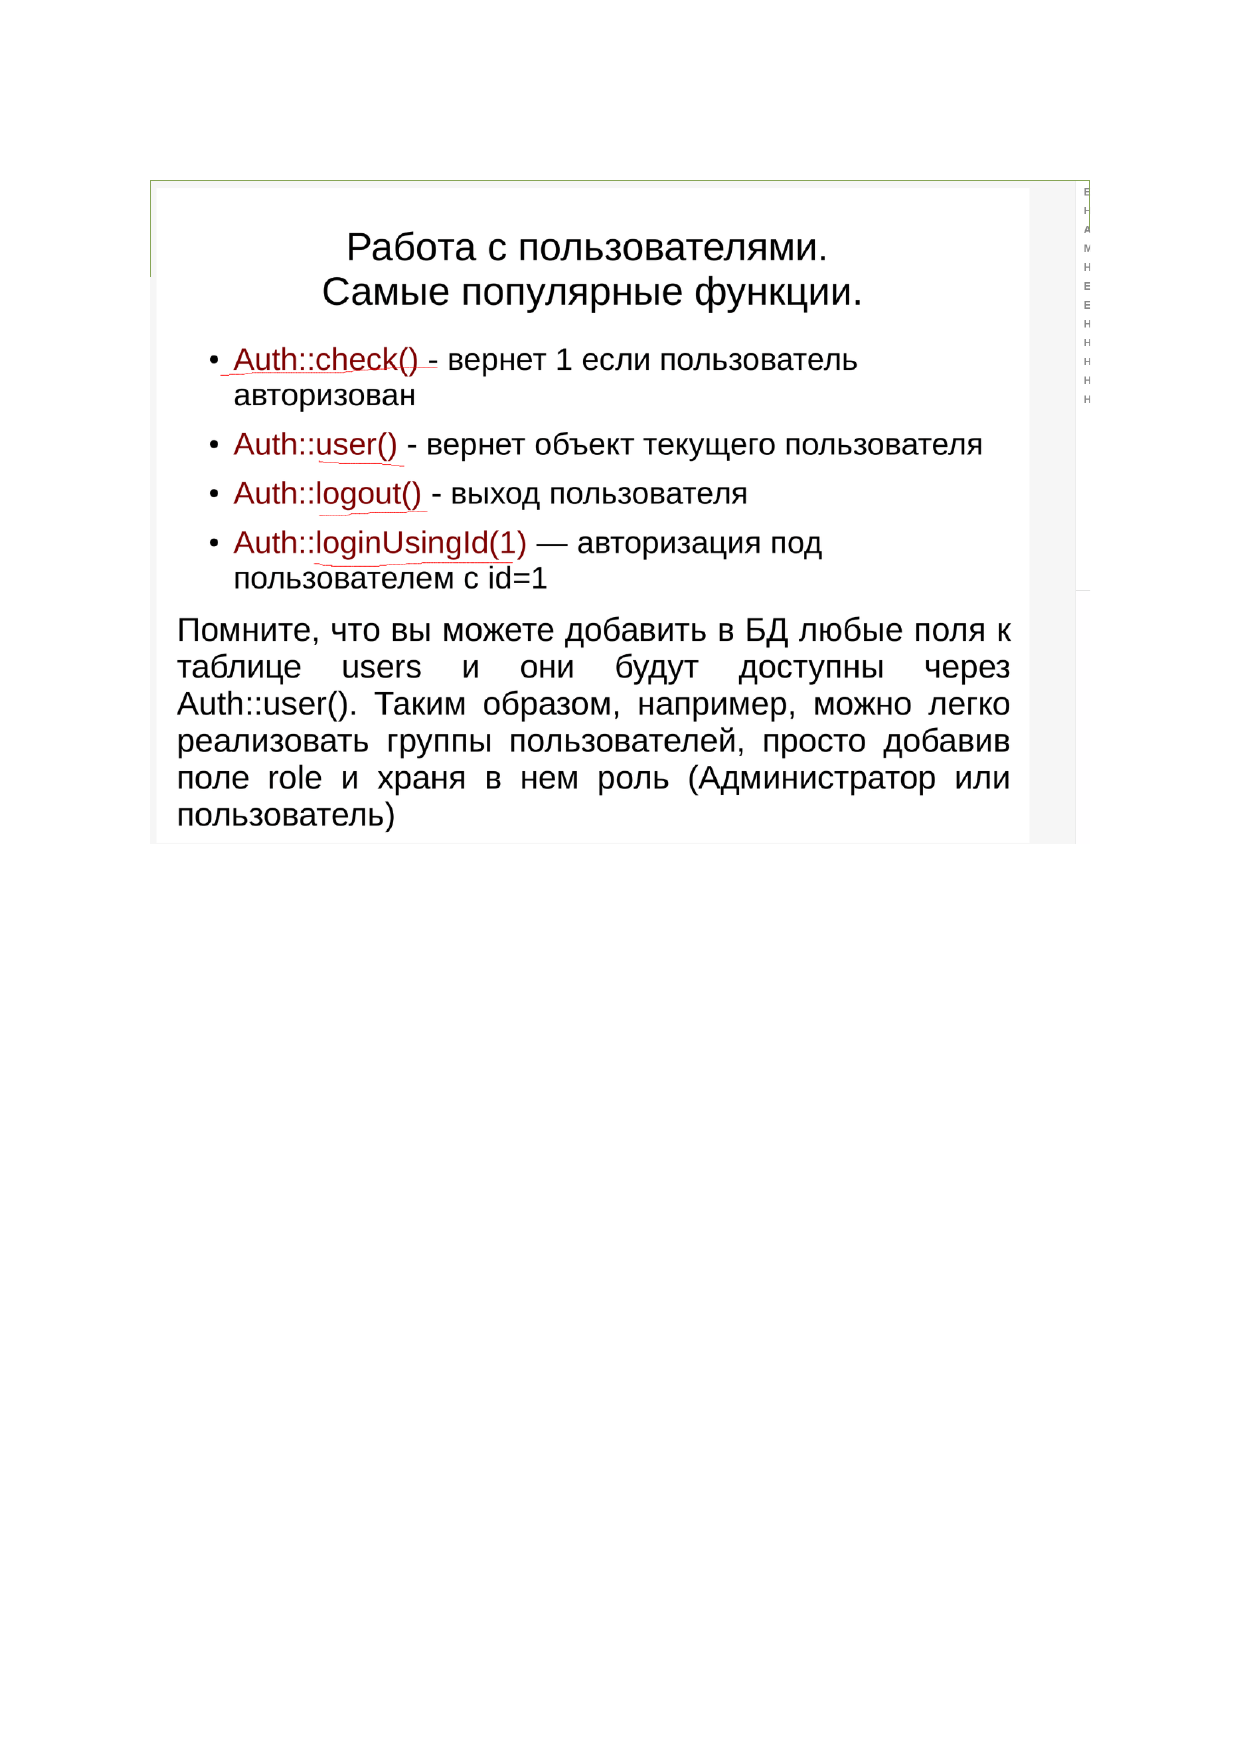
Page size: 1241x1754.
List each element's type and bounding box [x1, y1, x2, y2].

picture [150, 180, 1091, 844]
